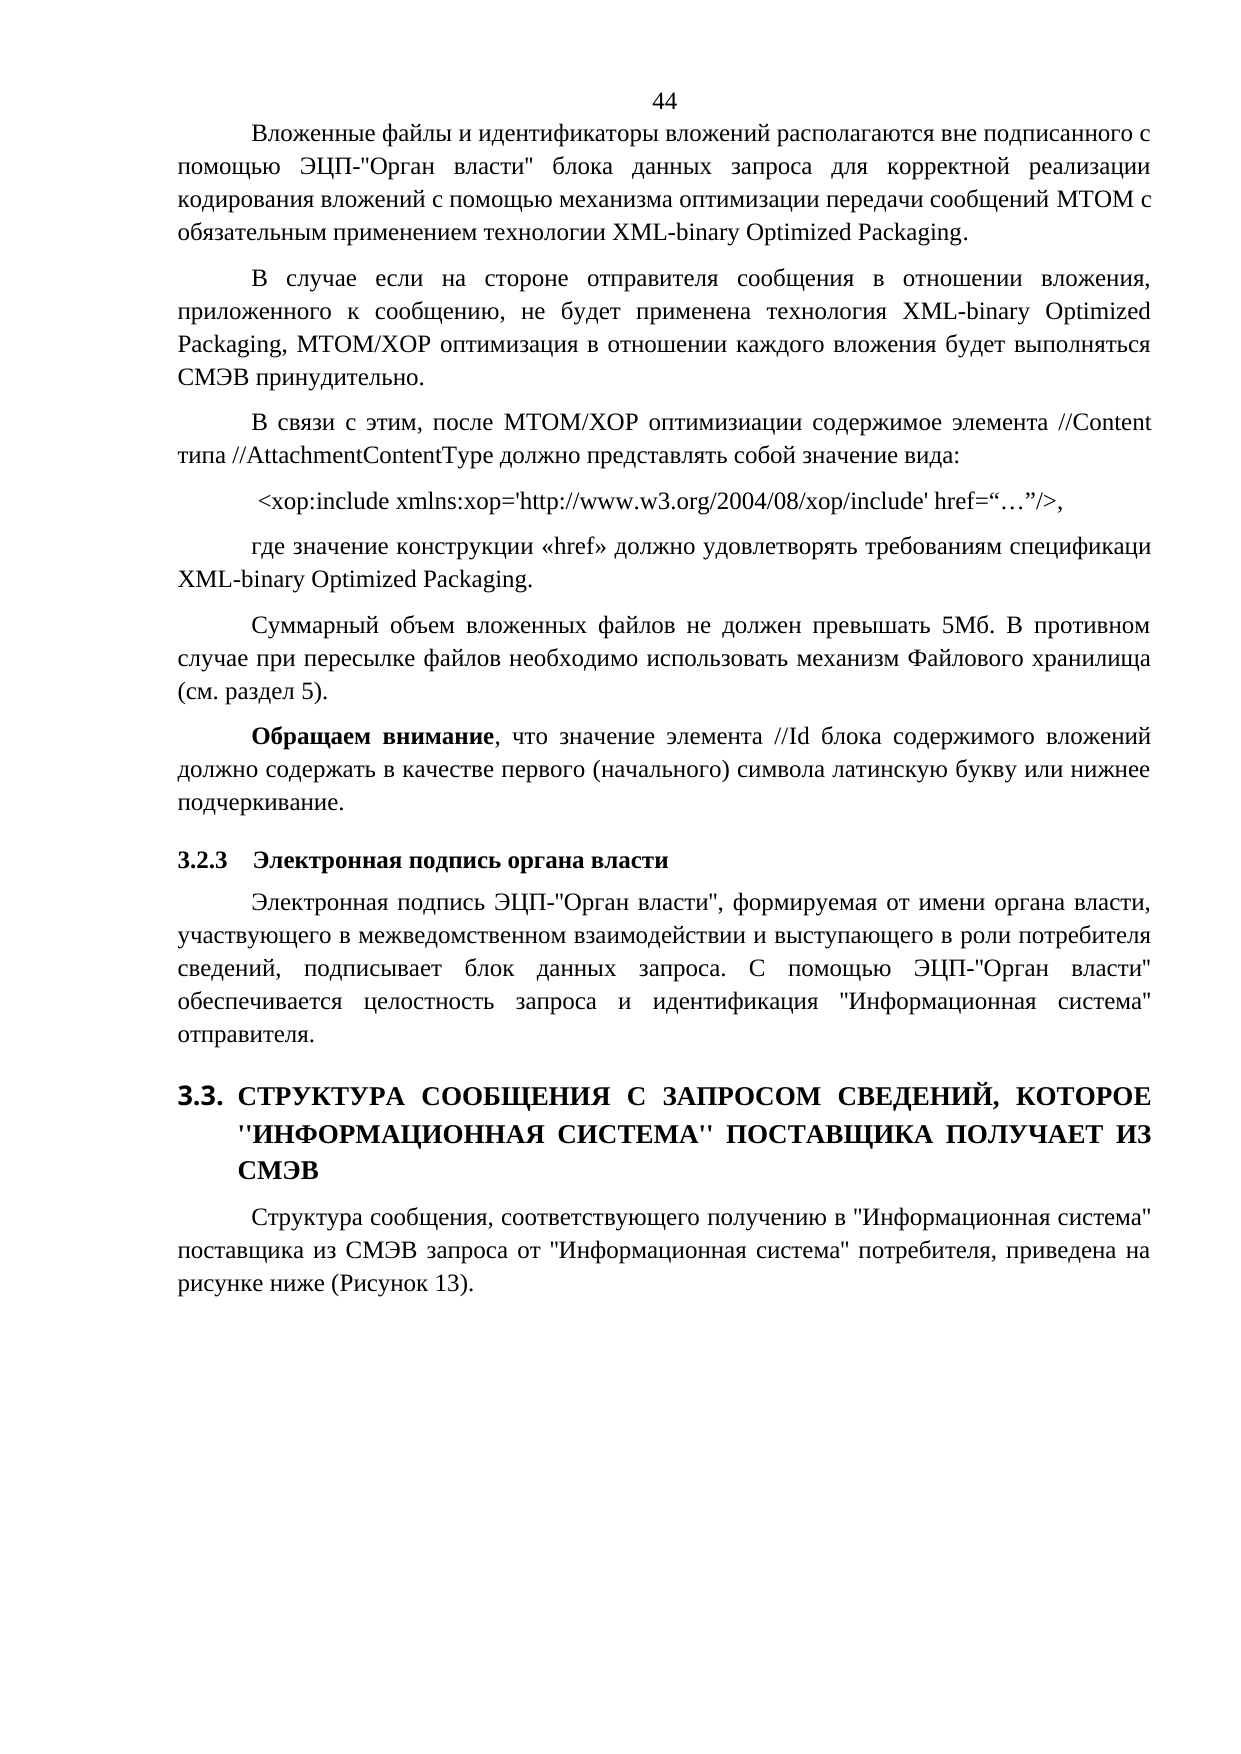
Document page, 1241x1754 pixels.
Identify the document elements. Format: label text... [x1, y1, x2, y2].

text где значение конструкции «href» должно удовлетворять требованиям спецификаци XML-binary Optimized Packaging. [177, 531, 1152, 593]
text Структура сообщения, соответствующего получению в ''Информационная система'' поставщика из СМЭВ запроса от ''Информационная система'' потребителя, приведена на рисунке ниже (Рисунок 13). [177, 1202, 1152, 1297]
text В связи с этим, после MTOM/XOP оптимизиации содержимое элемента //Content типа //AttachmentContentType должно представлять собой значение вида: [177, 407, 1152, 469]
text Обращаем внимание, что значение элемента //Id блока содержимого вложений должно содержать в качестве первого (начального) символа латинскую букву или нижнее подчеркивание. [177, 721, 1152, 816]
text В случае если на стороне отправителя сообщения в отношении вложения, приложенного к сообщению, не будет применена технология XML-binary Optimized Packaging, MTOM/XOP оптимизация в отношении каждого вложения будет выполняться СМЭВ принудительно. [177, 263, 1152, 391]
text Вложенные файлы и идентификаторы вложений располагаются вне подписанного с помощью ЭЦП-''Орган власти'' блока данных запроса для корректной реализации кодирования вложений с помощью механизма оптимизации передачи сообщений MTOM с обязательным применением технологии XML-binary Optimized Packaging. [177, 118, 1152, 246]
text Электронная подпись ЭЦП-''Орган власти'', формируемая от имени органа власти, участвующего в межведомственном взаимодействии и выступающего в роли потребителя сведений, подписывает блок данных запроса. С помощью ЭЦП-''Орган власти'' обеспечивается целостность запроса и идентификация ''Информационная система'' отправителя. [177, 887, 1152, 1048]
subtitle Структура сообщения с запросом сведений, которое ''Информационная система'' поставщика получает из СМЭВ [177, 1077, 1152, 1185]
text Суммарный объем вложенных файлов не должен превышать 5Мб. В противном случае при пересылке файлов необходимо использовать механизм Файлового хранилища (см. раздел 5). [177, 610, 1152, 705]
text <xop:include xmlns:xop='http://www.w3.org/2004/08/xop/include' href=“…”/>, [177, 486, 1152, 514]
subtitle Электронная подпись органа власти [177, 846, 1152, 874]
